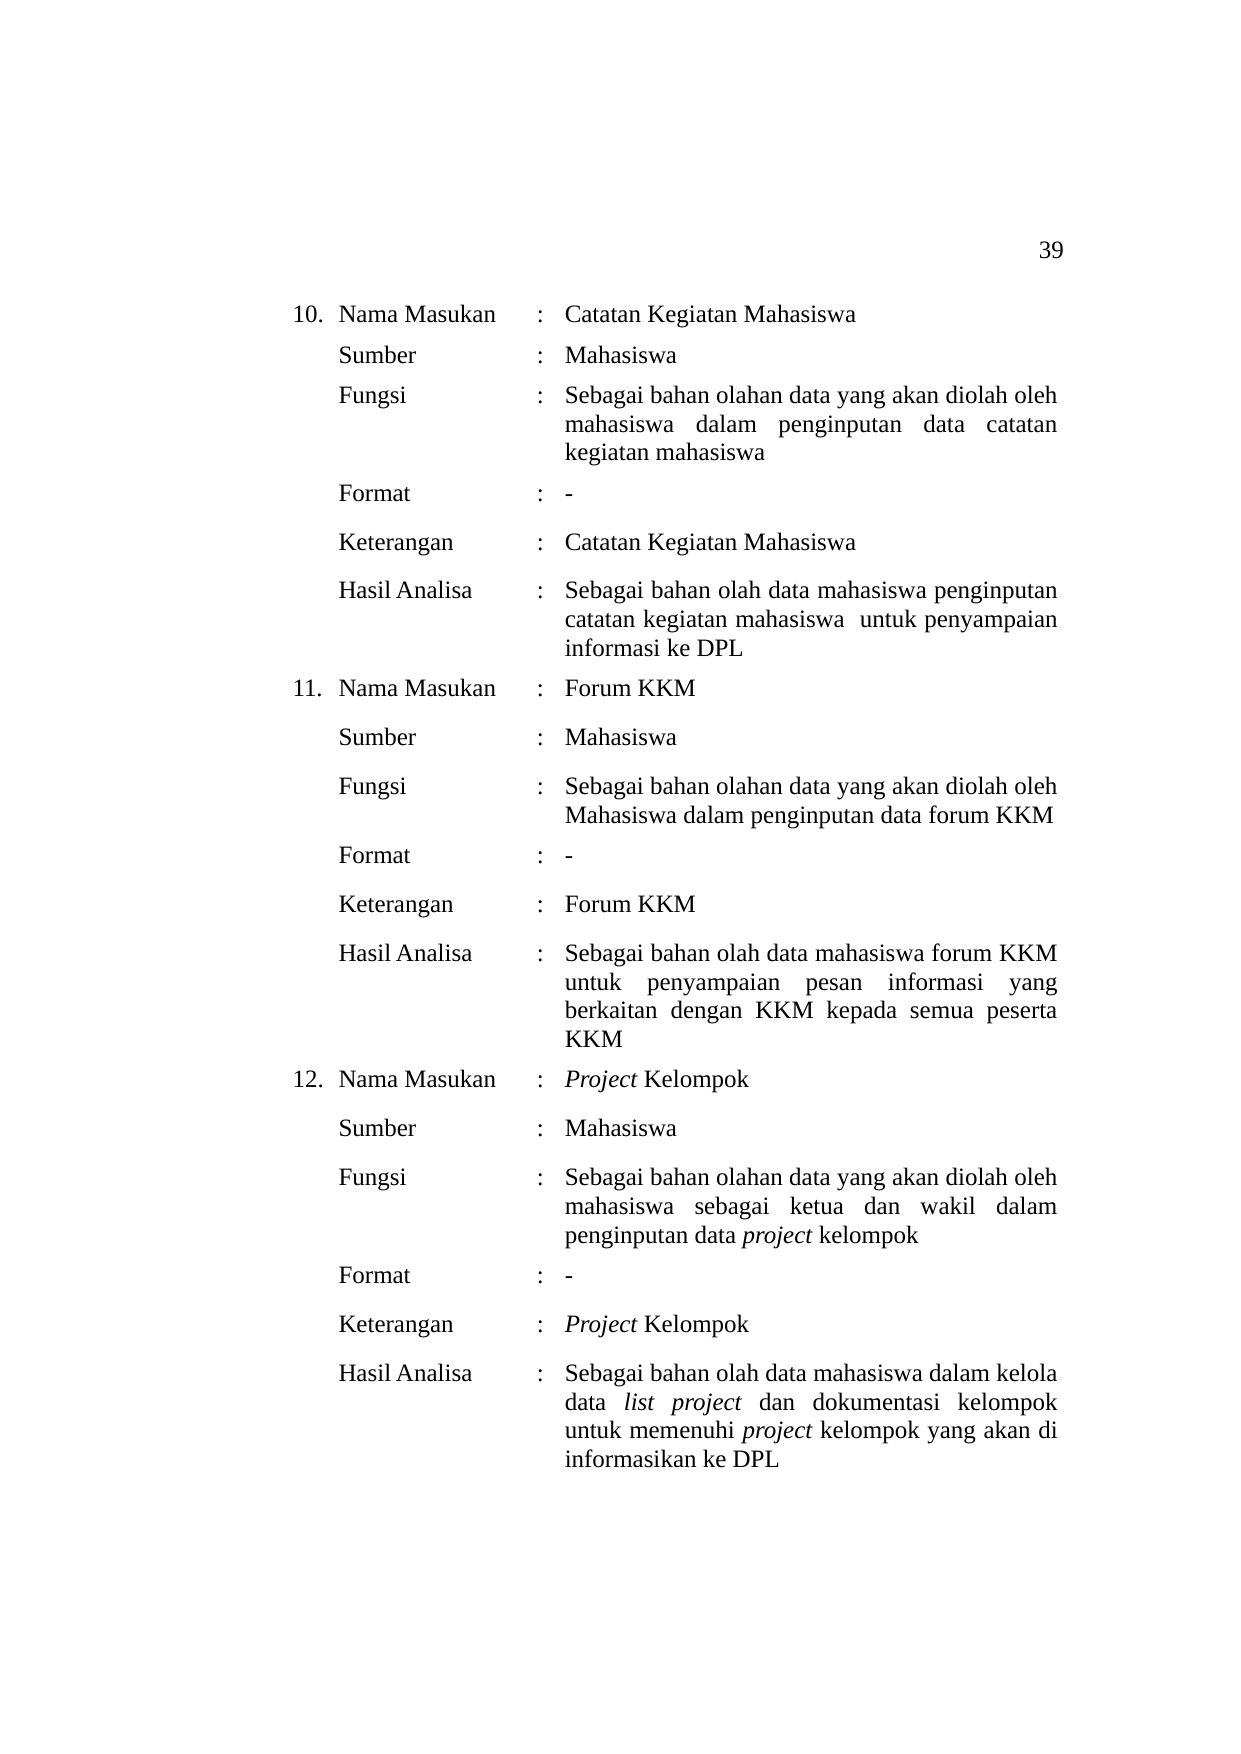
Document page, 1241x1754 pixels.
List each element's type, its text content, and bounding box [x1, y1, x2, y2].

table_cell [286, 374, 332, 472]
table_cell : [531, 765, 559, 834]
table_cell Sumber [333, 716, 531, 765]
table_cell Fungsi [333, 1157, 531, 1254]
table_cell Sumber [333, 334, 531, 374]
table_cell : [531, 374, 559, 472]
table_cell Format [333, 472, 531, 521]
table_cell : [531, 834, 559, 883]
table_header : [531, 294, 559, 334]
table_cell Forum KKM [559, 883, 1063, 932]
table_cell Hasil Analisa [333, 570, 531, 667]
table_cell : [531, 932, 559, 1059]
table_cell Hasil Analisa [333, 932, 531, 1059]
table_cell [286, 1352, 332, 1479]
table_cell [286, 883, 332, 932]
table_cell Mahasiswa [559, 1108, 1063, 1157]
table_cell [286, 765, 332, 834]
table_cell Fungsi [333, 374, 531, 472]
table_cell [286, 570, 332, 667]
table_cell Mahasiswa [559, 334, 1063, 374]
table_cell : [531, 1108, 559, 1157]
table_cell [286, 1108, 332, 1157]
table_cell [286, 1303, 332, 1352]
table_cell Sumber [333, 1108, 531, 1157]
table_cell Keterangan [333, 883, 531, 932]
table_cell Keterangan [333, 1303, 531, 1352]
table_cell Format [333, 1254, 531, 1303]
table_cell Project Kelompok [559, 1059, 1063, 1108]
table_cell : [531, 472, 559, 521]
table_cell 11. [286, 668, 332, 716]
table_cell : [531, 1157, 559, 1254]
table_cell Sebagai bahan olah data mahasiswa penginputan catatan kegiatan mahasiswa untuk penyampaian informasi ke DPL [559, 570, 1063, 667]
table_cell Sebagai bahan olahan data yang akan diolah oleh mahasiswa sebagai ketua dan wakil dalam penginputan data project kelompok [559, 1157, 1063, 1254]
table_cell [286, 1157, 332, 1254]
table_cell : [531, 716, 559, 765]
table_cell Project Kelompok [559, 1303, 1063, 1352]
table_header Nama Masukan [333, 294, 531, 334]
table_header Catatan Kegiatan Mahasiswa [559, 294, 1063, 334]
table_cell Nama Masukan [333, 1059, 531, 1108]
table_cell Sebagai bahan olahan data yang akan diolah oleh mahasiswa dalam penginputan data catatan kegiatan mahasiswa [559, 374, 1063, 472]
table_cell [286, 834, 332, 883]
table_cell : [531, 1352, 559, 1479]
table_cell [286, 716, 332, 765]
table_cell Format [333, 834, 531, 883]
table_cell - [559, 1254, 1063, 1303]
table_cell - [559, 472, 1063, 521]
table_cell : [531, 668, 559, 716]
table_cell : [531, 1059, 559, 1108]
table_cell Fungsi [333, 765, 531, 834]
table_cell [286, 932, 332, 1059]
table_cell : [531, 883, 559, 932]
table_cell [286, 521, 332, 570]
table_cell Nama Masukan [333, 668, 531, 716]
table_cell Forum KKM [559, 668, 1063, 716]
table_cell Sebagai bahan olahan data yang akan diolah oleh Mahasiswa dalam penginputan data forum KKM [559, 765, 1063, 834]
table_cell [286, 472, 332, 521]
table_cell : [531, 1254, 559, 1303]
table_cell Hasil Analisa [333, 1352, 531, 1479]
table_cell Sebagai bahan olah data mahasiswa forum KKM untuk penyampaian pesan informasi yang berkaitan dengan KKM kepada semua peserta KKM [559, 932, 1063, 1059]
table_cell [286, 334, 332, 374]
table_cell : [531, 570, 559, 667]
table_cell 12. [286, 1059, 332, 1108]
table_cell [286, 1254, 332, 1303]
table_cell Mahasiswa [559, 716, 1063, 765]
table_cell Catatan Kegiatan Mahasiswa [559, 521, 1063, 570]
table_cell : [531, 334, 559, 374]
table_cell - [559, 834, 1063, 883]
table_cell Sebagai bahan olah data mahasiswa dalam kelola data list project dan dokumentasi kelompok untuk memenuhi project kelompok yang akan di informasikan ke DPL [559, 1352, 1063, 1479]
table_header 10. [286, 294, 332, 334]
table_cell Keterangan [333, 521, 531, 570]
table_cell : [531, 1303, 559, 1352]
table_cell : [531, 521, 559, 570]
